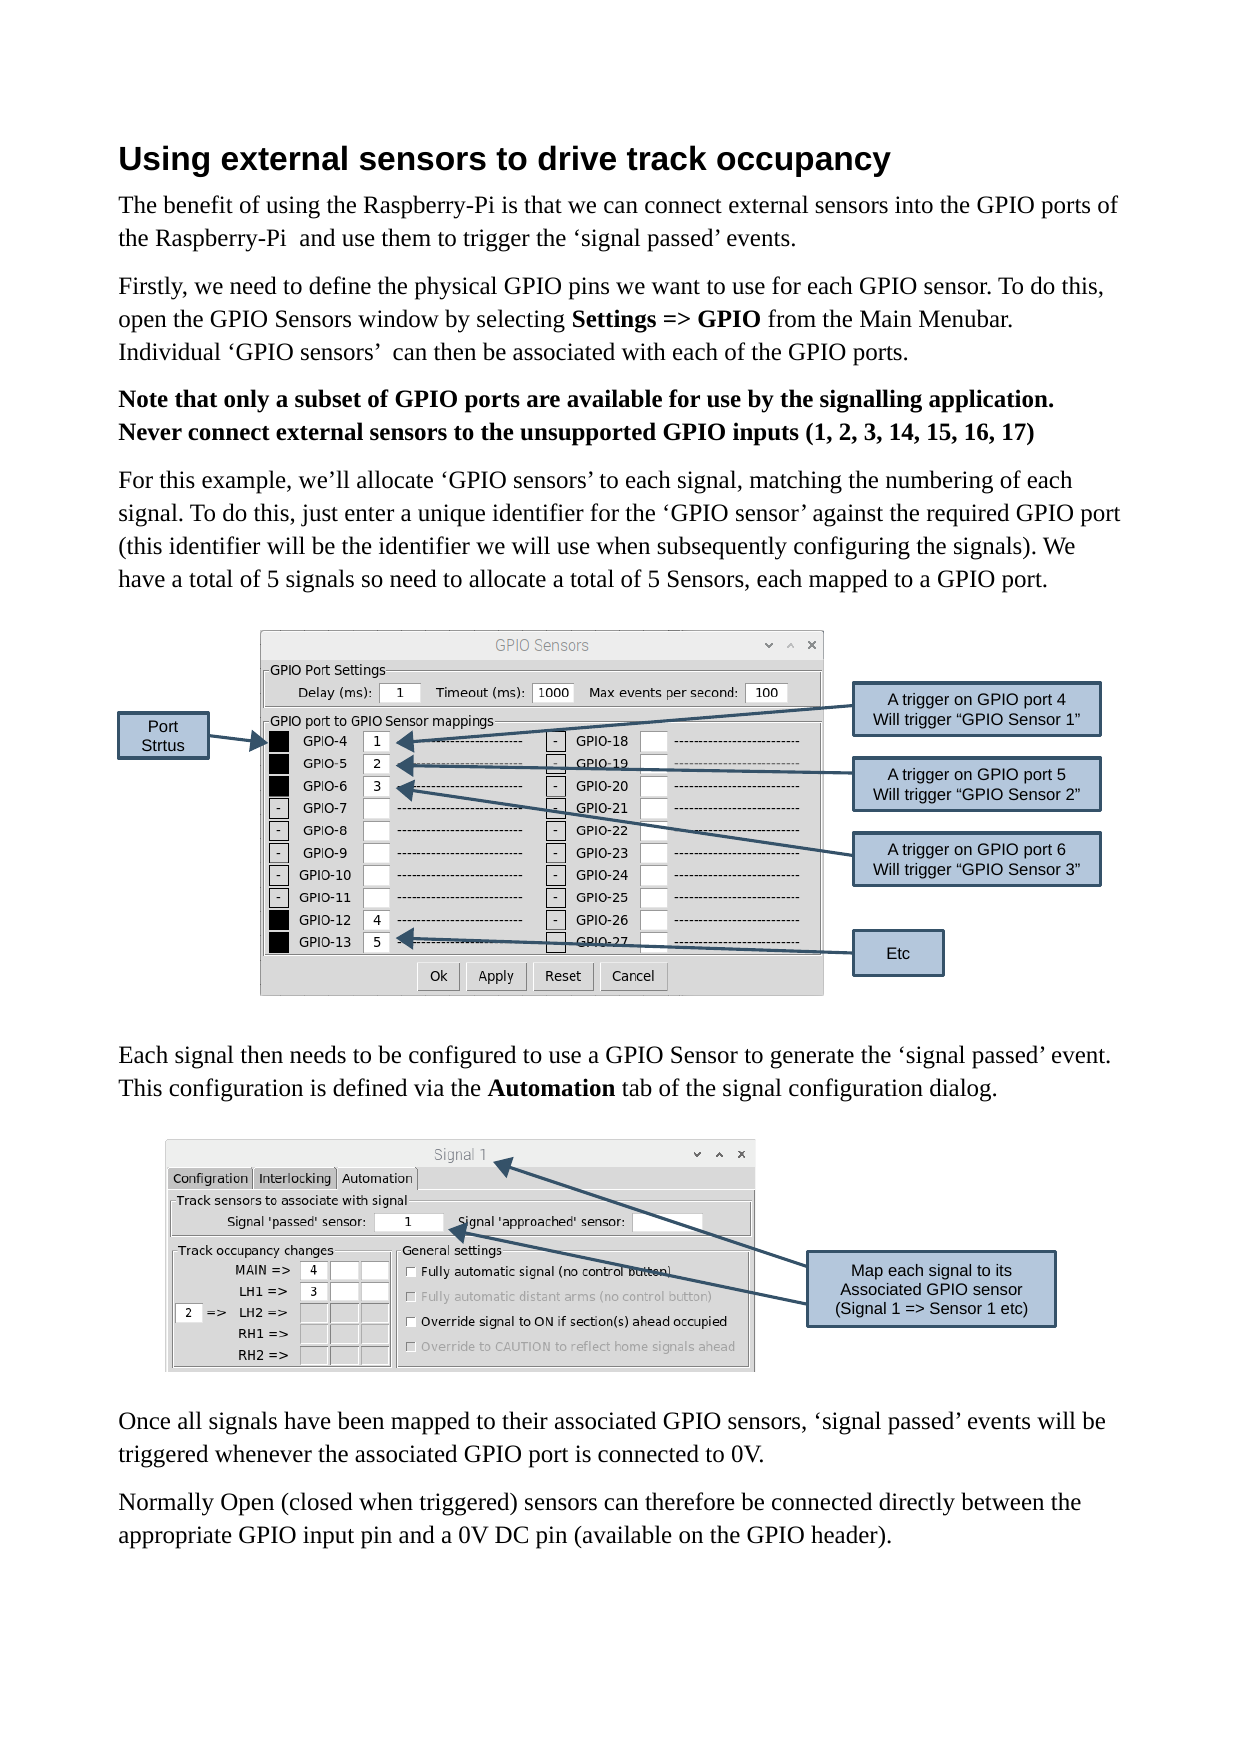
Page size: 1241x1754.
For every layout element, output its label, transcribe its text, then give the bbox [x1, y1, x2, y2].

text Note that only a subset of GPIO ports are available for use by the signalling application. Never connect external sensors to the unsupported GPIO inputs (1, 2, 3, 14, 15, 16, 17) [118, 384, 1122, 446]
text Firstly, we need to define the physical GPIO pins we want to use for each GPIO sensor. To do this, open the GPIO Sensors window by selecting Settings => GPIO from the Main Menubar. Individual ‘GPIO sensors’ can then be associated with each of the GPIO ports. [118, 271, 1122, 366]
text Normally Open (closed when triggered) sensors can therefore be connected directly between the appropriate GPIO input pin and a 0V DC pin (available on the GPIO header). [118, 1487, 1122, 1549]
picture [165, 1139, 756, 1372]
text Each signal then needs to be configured to use a GPIO Sensor to generate the ‘signal passed’ event. This configuration is defined via the Automation tab of the signal configuration dialog. [118, 1040, 1122, 1102]
picture [260, 630, 824, 996]
subtitle Using external sensors to drive track occupancy [118, 139, 1122, 178]
text The benefit of using the Raspberry-Pi is that we can connect external sensors into the GPIO ports of the Raspberry-Pi and use them to trigger the ‘signal passed’ events. [118, 190, 1122, 252]
text Once all signals have been mapped to their associated GPIO sensors, ‘signal passed’ events will be triggered whenever the associated GPIO port is connected to 0V. [118, 1406, 1122, 1468]
text For this example, we’ll allocate ‘GPIO sensors’ to each signal, matching the numbering of each signal. To do this, just enter a unique identifier for the ‘GPIO sensor’ against the required GPIO port (this identifier will be the identifier we will use when subsequently configuring the signals). We have a total of 5 signals so need to allocate a total of 5 Sensors, each mapped to a GPIO port. [118, 465, 1122, 593]
